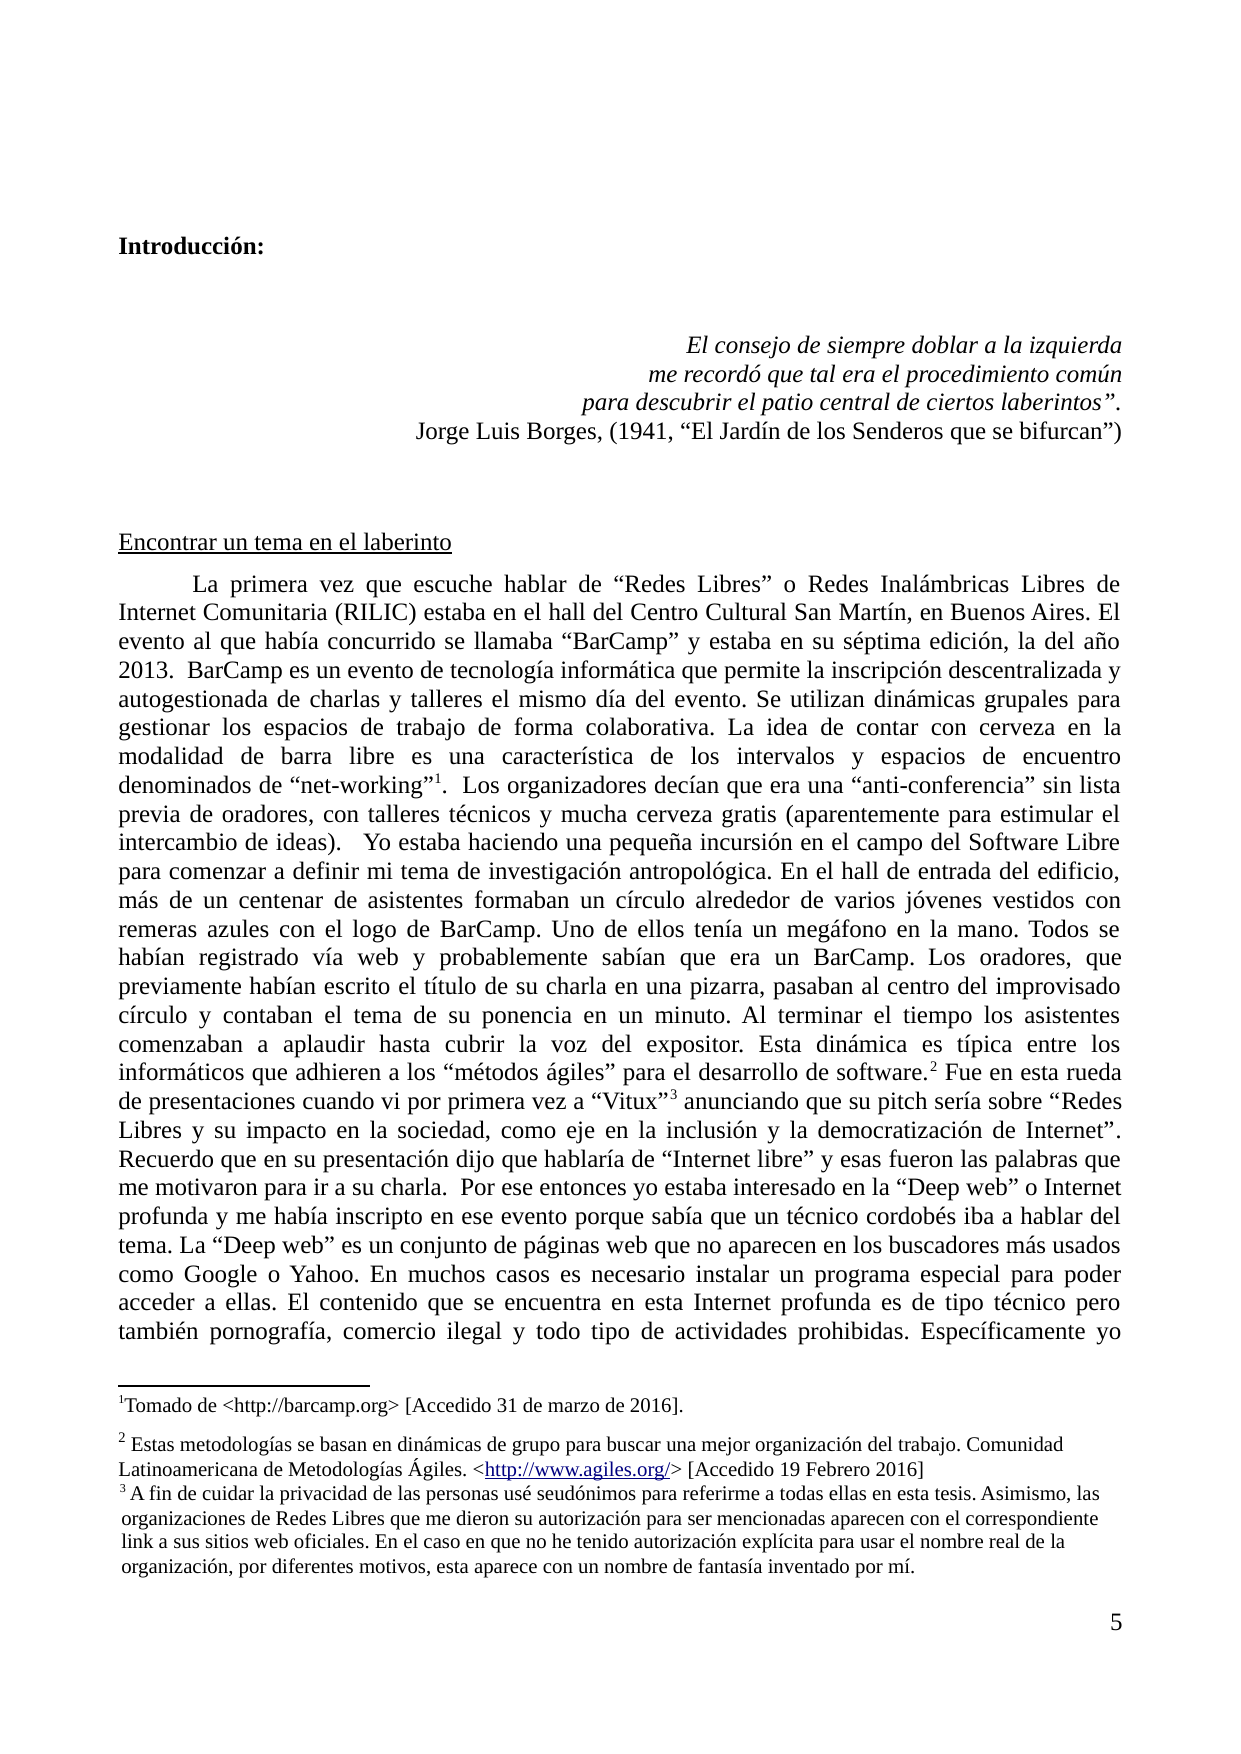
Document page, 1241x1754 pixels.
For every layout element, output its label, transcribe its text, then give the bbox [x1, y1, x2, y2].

text Jorge Luis Borges, (1941, “El Jardín de los Senderos que se bifurcan”) [118, 416, 1122, 445]
text El consejo de siempre doblar a la izquierda [118, 330, 1122, 359]
text Estas metodologías se basan en dinámicas de grupo para buscar una mejor organización del trabajo. Comunidad Latinoamericana de Metodologías Ágiles. <http://www.agiles.org/> [Accedido 19 Febrero 2016] [118, 1428, 1122, 1481]
subtitle Encontrar un tema en el laberinto [118, 527, 1122, 556]
text A fin de cuidar la privacidad de las personas usé seudónimos para referirme a todas ellas en esta tesis. Asimismo, las organizaciones de Redes Libres que me dieron su autorización para ser mencionadas aparecen con el correspondiente link a sus sitios web oficiales. En el caso en que no he tenido autorización explícita para usar el nombre real de la organización, por diferentes motivos, esta aparece con un nombre de fantasía inventado por mí. [119, 1481, 1122, 1578]
text me recordó que tal era el procedimiento común [118, 359, 1122, 387]
text La primera vez que escuche hablar de “Redes Libres” o Redes Inalámbricas Libres de Internet Comunitaria (RILIC) estaba en el hall del Centro Cultural San Martín, en Buenos Aires. El evento al que había concurrido se llamaba “BarCamp” y estaba en su séptima edición, la del año 2013. BarCamp es un evento de tecnología informática que permite la inscripción descentralizada y autogestionada de charlas y talleres el mismo día del evento. Se utilizan dinámicas grupales para gestionar los espacios de trabajo de forma colaborativa. La idea de contar con cerveza en la modalidad de barra libre es una característica de los intervalos y espacios de encuentro denominados de “net-working”. Los organizadores decían que era una “anti-conferencia” sin lista previa de oradores, con talleres técnicos y mucha cerveza gratis (aparentemente para estimular el intercambio de ideas). Yo estaba haciendo una pequeña incursión en el campo del Software Libre para comenzar a definir mi tema de investigación antropológica. En el hall de entrada del edificio, más de un centenar de asistentes formaban un círculo alrededor de varios jóvenes vestidos con remeras azules con el logo de BarCamp. Uno de ellos tenía un megáfono en la mano. Todos se habían registrado vía web y probablemente sabían que era un BarCamp. Los oradores, que previamente habían escrito el título de su charla en una pizarra, pasaban al centro del improvisado círculo y contaban el tema de su ponencia en un minuto. Al terminar el tiempo los asistentes comenzaban a aplaudir hasta cubrir la voz del expositor. Esta dinámica es típica entre los informáticos que adhieren a los “métodos ágiles” para el desarrollo de software. Fue en esta rueda de presentaciones cuando vi por primera vez a “Vitux” anunciando que su pitch sería sobre “Redes Libres y su impacto en la sociedad, como eje en la inclusión y la democratización de Internet”. Recuerdo que en su presentación dijo que hablaría de “Internet libre” y esas fueron las palabras que me motivaron para ir a su charla. Por ese entonces yo estaba interesado en la “Deep web” o Internet profunda y me había inscripto en ese evento porque sabía que un técnico cordobés iba a hablar del tema. La “Deep web” es un conjunto de páginas web que no aparecen en los buscadores más usados como Google o Yahoo. En muchos casos es necesario instalar un programa especial para poder acceder a ellas. El contenido que se encuentra en esta Internet profunda es de tipo técnico pero también pornografía, comercio ilegal y todo tipo de actividades prohibidas. Específicamente yo [118, 569, 1122, 1345]
text Tomado de <http://barcamp.org> [Accedido 31 de marzo de 2016]. [118, 1392, 1122, 1417]
text para descubrir el patio central de ciertos laberintos”. [118, 387, 1122, 416]
subtitle Introducción: [118, 231, 1122, 260]
